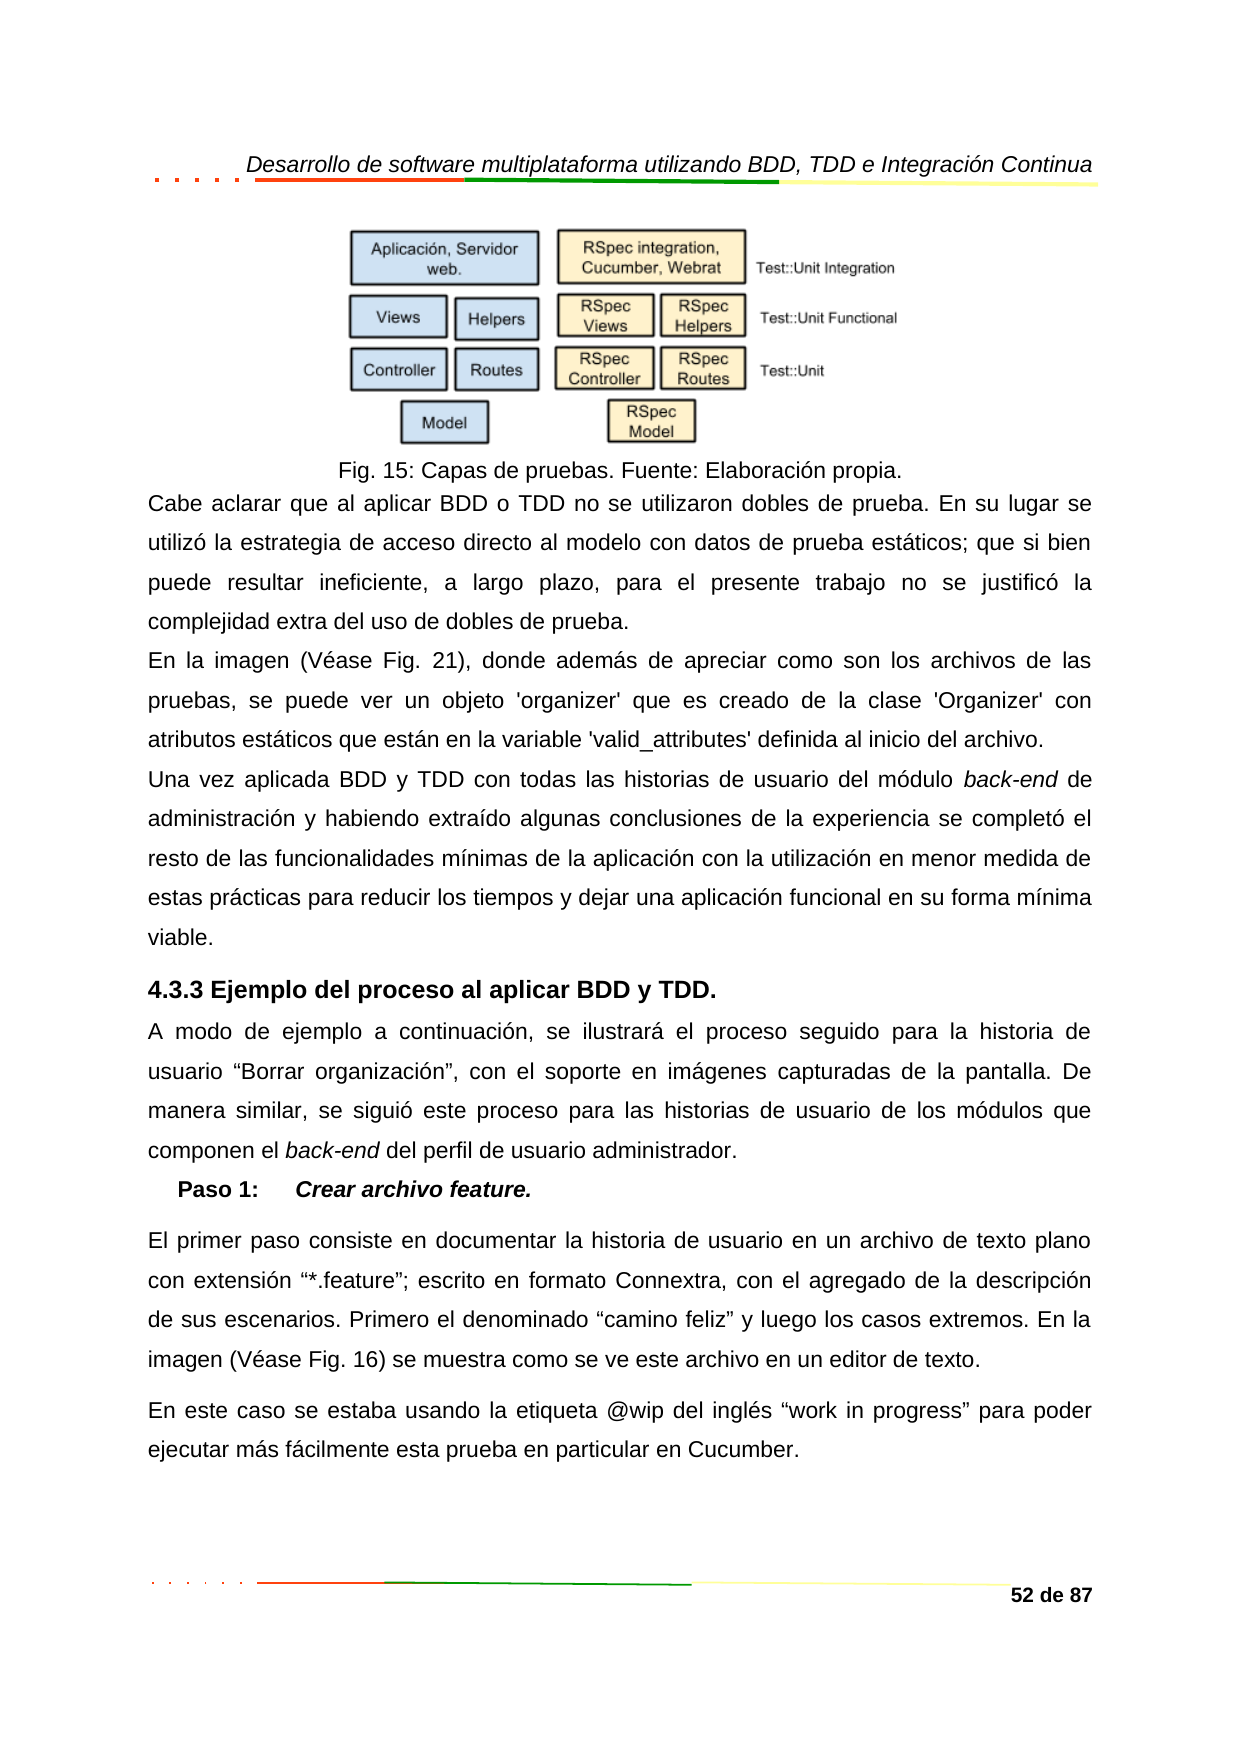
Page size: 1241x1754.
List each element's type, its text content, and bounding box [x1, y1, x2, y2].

table_cell Fig. 15: Capas de pruebas. Fuente: Elaboración propia. [148, 452, 1093, 489]
list En este caso se estaba usando la etiqueta @wip del inglés “work in progress” para poder ejecutar más fácilmente esta prueba en particular en Cucumber. [148, 1397, 1093, 1463]
text Cabe aclarar que al aplicar BDD o TDD no se utilizaron dobles de prueba. En su lugar se utilizó la estrategia de acceso directo al modelo con datos de prueba estáticos; que si bien puede resultar ineficiente, a largo plazo, para el presente trabajo no se justificó la complejidad extra del uso de dobles de prueba. [148, 489, 1093, 634]
table_header [148, 216, 1093, 452]
text A modo de ejemplo a continuación, se ilustrará el proceso seguido para la historia de usuario “Borrar organización”, con el soporte en imágenes capturadas de la pantalla. De manera similar, se siguió este proceso para las historias de usuario de los módulos que componen el back-end del perfil de usuario administrador. [148, 1018, 1093, 1163]
list El primer paso consiste en documentar la historia de usuario en un archivo de texto plano con extensión “*.feature”; escrito en formato Connextra, con el agregado de la descripción de sus escenarios. Primero el denominado “camino feliz” y luego los casos extremos. En la imagen (Véase Fig. 16) se muestra como se ve este archivo en un editor de texto. [148, 1227, 1093, 1372]
picture [342, 222, 899, 446]
text 4.3.3 Ejemplo del proceso al aplicar BDD y TDD. [148, 975, 1093, 1004]
text En la imagen (Véase Fig. 21), donde además de apreciar como son los archivos de las pruebas, se puede ver un objeto 'organizer' que es creado de la clase 'Organizer' con atributos estáticos que están en la variable 'valid_attributes' definida al inicio del archivo. [148, 647, 1093, 753]
text Una vez aplicada BDD y TDD con todas las historias de usuario del módulo back-end de administración y habiendo extraído algunas conclusiones de la experiencia se completó el resto de las funcionalidades mínimas de la aplicación con la utilización en menor medida de estas prácticas para reducir los tiempos y dejar una aplicación funcional en su forma mínima viable. [148, 766, 1093, 950]
list Crear archivo feature. [177, 1176, 1093, 1202]
